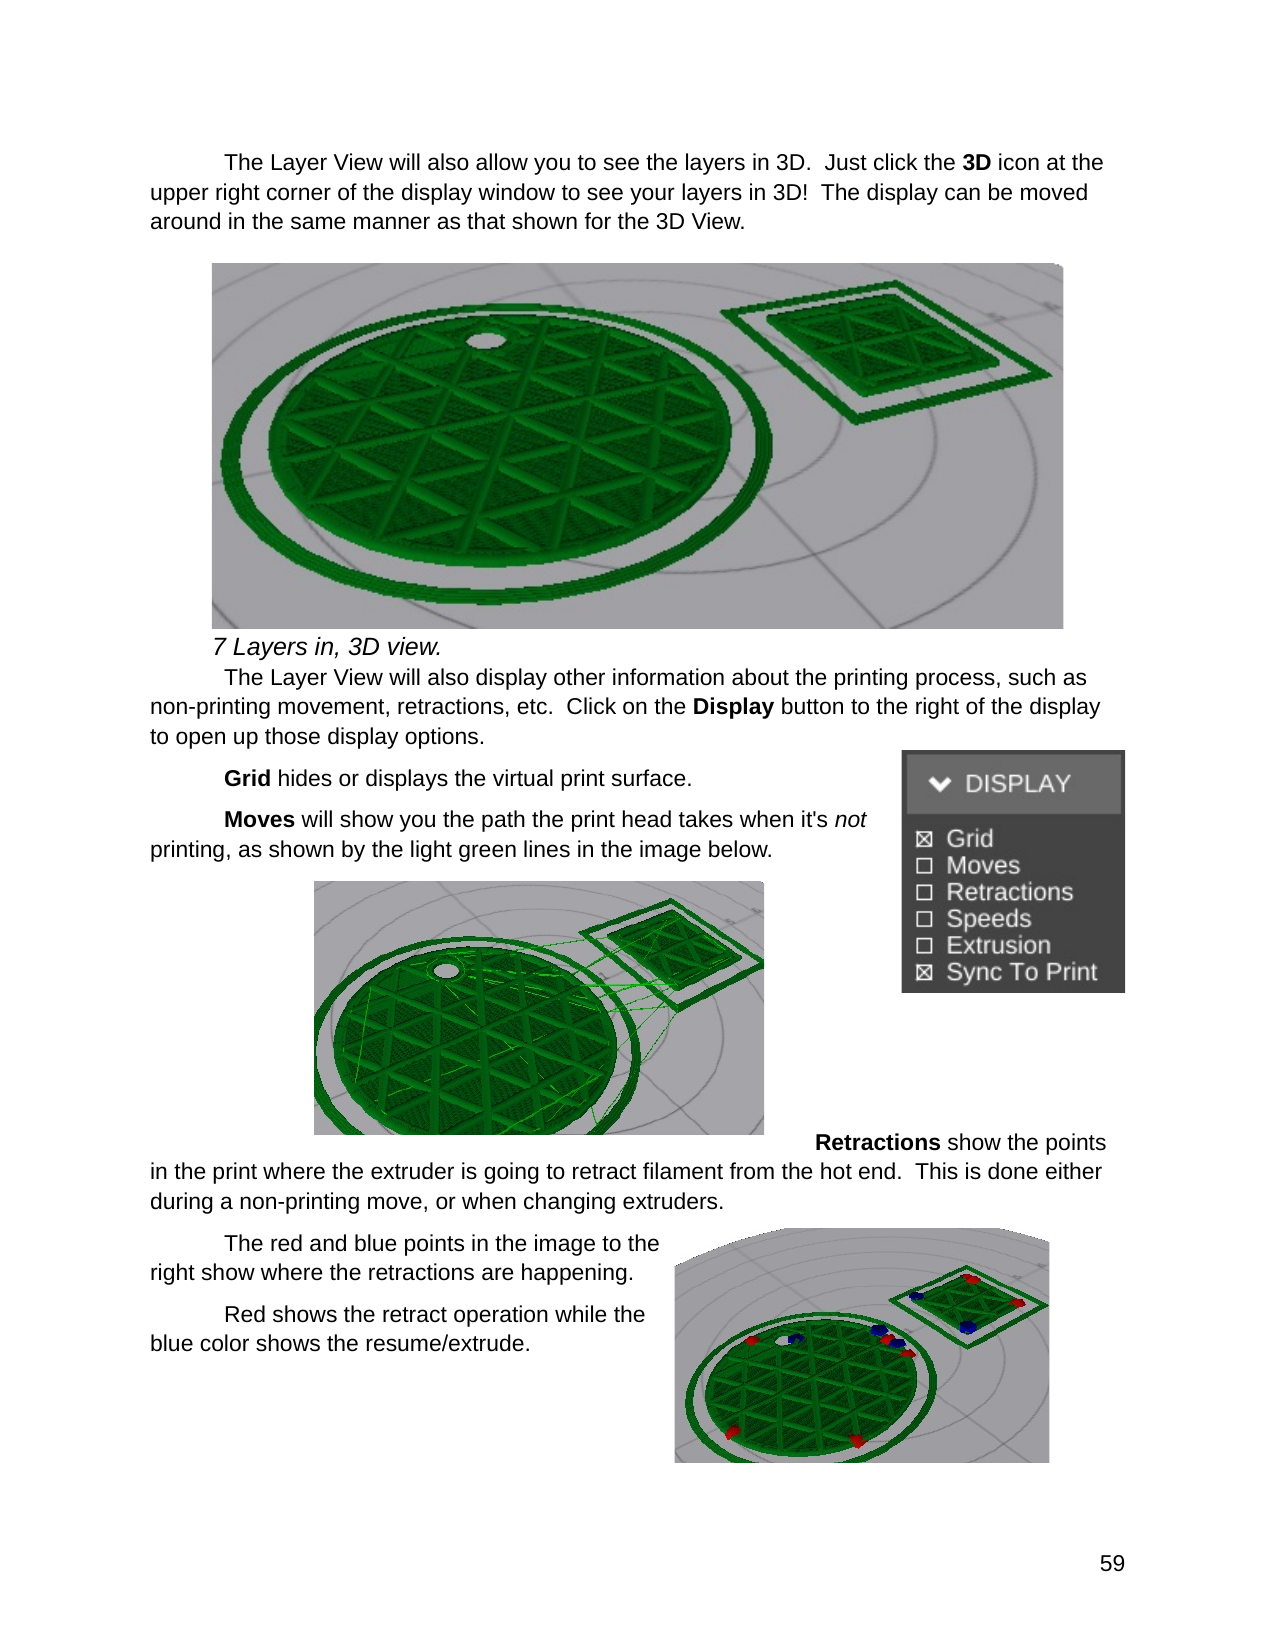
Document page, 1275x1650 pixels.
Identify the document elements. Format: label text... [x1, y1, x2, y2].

picture [314, 881, 765, 1135]
text The Layer View will also display other information about the printing process, such as non-printing movement, retractions, etc. Click on the Display button to the right of the display to open up those display options. [150, 251, 1125, 749]
text The Layer View will also allow you to see the layers in 3D. Just click the 3D icon at the upper right corner of the display window to see your layers in 3D! The display can be moved around in the same manner as that shown for the 3D View. [150, 150, 1125, 234]
text Grid hides or displays the virtual print surface. [150, 765, 901, 791]
text Retractions show the points in the print where the extruder is going to retract filament from the hot end. This is done either during a non-printing move, or when changing extruders. [150, 1129, 1125, 1214]
picture [901, 750, 1125, 993]
text [1050, 1301, 1125, 1356]
text [1050, 1230, 1125, 1285]
text 7 Layers in, 3D view. [212, 629, 1063, 661]
picture [674, 1228, 1050, 1463]
text Red shows the retract operation while the blue color shows the resume/extrude. [150, 1301, 674, 1356]
text The red and blue points in the image to the right show where the retractions are happening. [150, 1230, 674, 1285]
text Moves will show you the path the print head takes when it's not printing, as shown by the light green lines in the image below. [150, 807, 901, 862]
picture [211, 263, 1064, 629]
